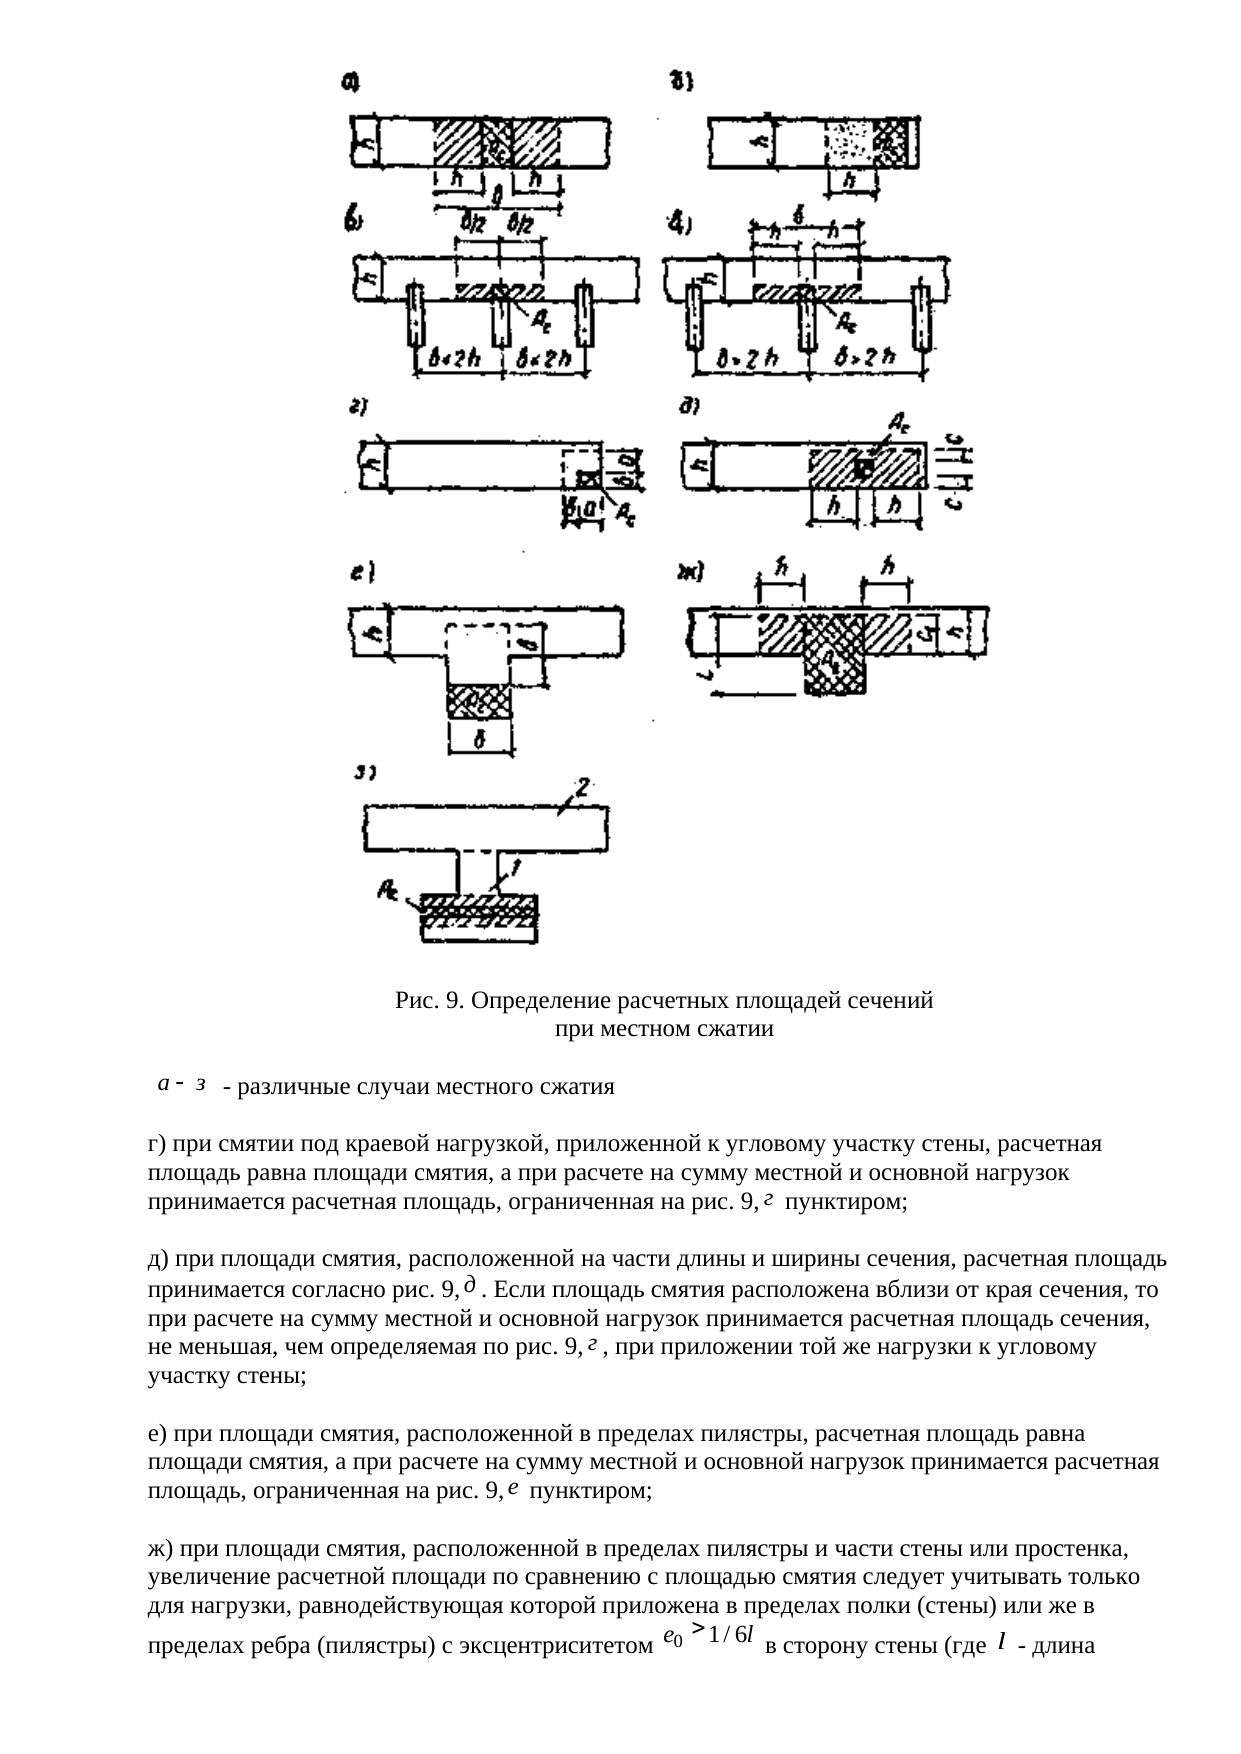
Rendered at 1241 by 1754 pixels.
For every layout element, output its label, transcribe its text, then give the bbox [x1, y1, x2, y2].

text г) при смятии под краевой нагрузкой, приложенной к угловому участку стены, расчетная площадь равна площади смятия, а при расчете на сумму местной и основной нагрузок принимается расчетная площадь, ограниченная на рис. 9, пунктиром; [148, 1128, 1181, 1215]
text д) при площади смятия, расположенной на части длины и ширины сечения, расчетная площадь принимается согласно рис. 9,. Если площадь смятия расположена вблизи от края сечения, то при расчете на сумму местной и основной нагрузок принимается расчетная площадь сечения, не меньшая, чем определяемая по рис. 9,, при приложении той же нагрузки к угловому участку стены; [148, 1243, 1181, 1389]
text е) при площади смятия, расположенной в пределах пилястры, расчетная площадь равна площади смятия, а при расчете на сумму местной и основной нагрузок принимается расчетная площадь, ограниченная на рис. 9, пунктиром; [148, 1418, 1181, 1504]
text при местном сжатии [148, 1013, 1181, 1042]
text ж) при площади смятия, расположенной в пределах пилястры и части стены или простенка, увеличение расчетной площади по сравнению с площадью смятия следует учитывать только для нагрузки, равнодействующая которой приложена в пределах полки (стены) или же в пределах ребра (пилястры) с эксцентриситетом в сторону стены (где - длина площади смятия, - эксцентриситет по отношению к оси площади смятия). В этих случаях в расчетную площадь сечения включается, кроме площади смятия, часть площади сечения полки шириной , равной глубине заделки опорной плиты в кладку стены и длиной в каждую сторону от края плиты не более толщины стены (рис. 9,); [148, 1533, 1181, 1659]
text - различные случаи местного сжатия [148, 1071, 1181, 1100]
text Рис. 9. Определение расчетных площадей сечений [148, 985, 1181, 1013]
picture [323, 59, 1006, 956]
